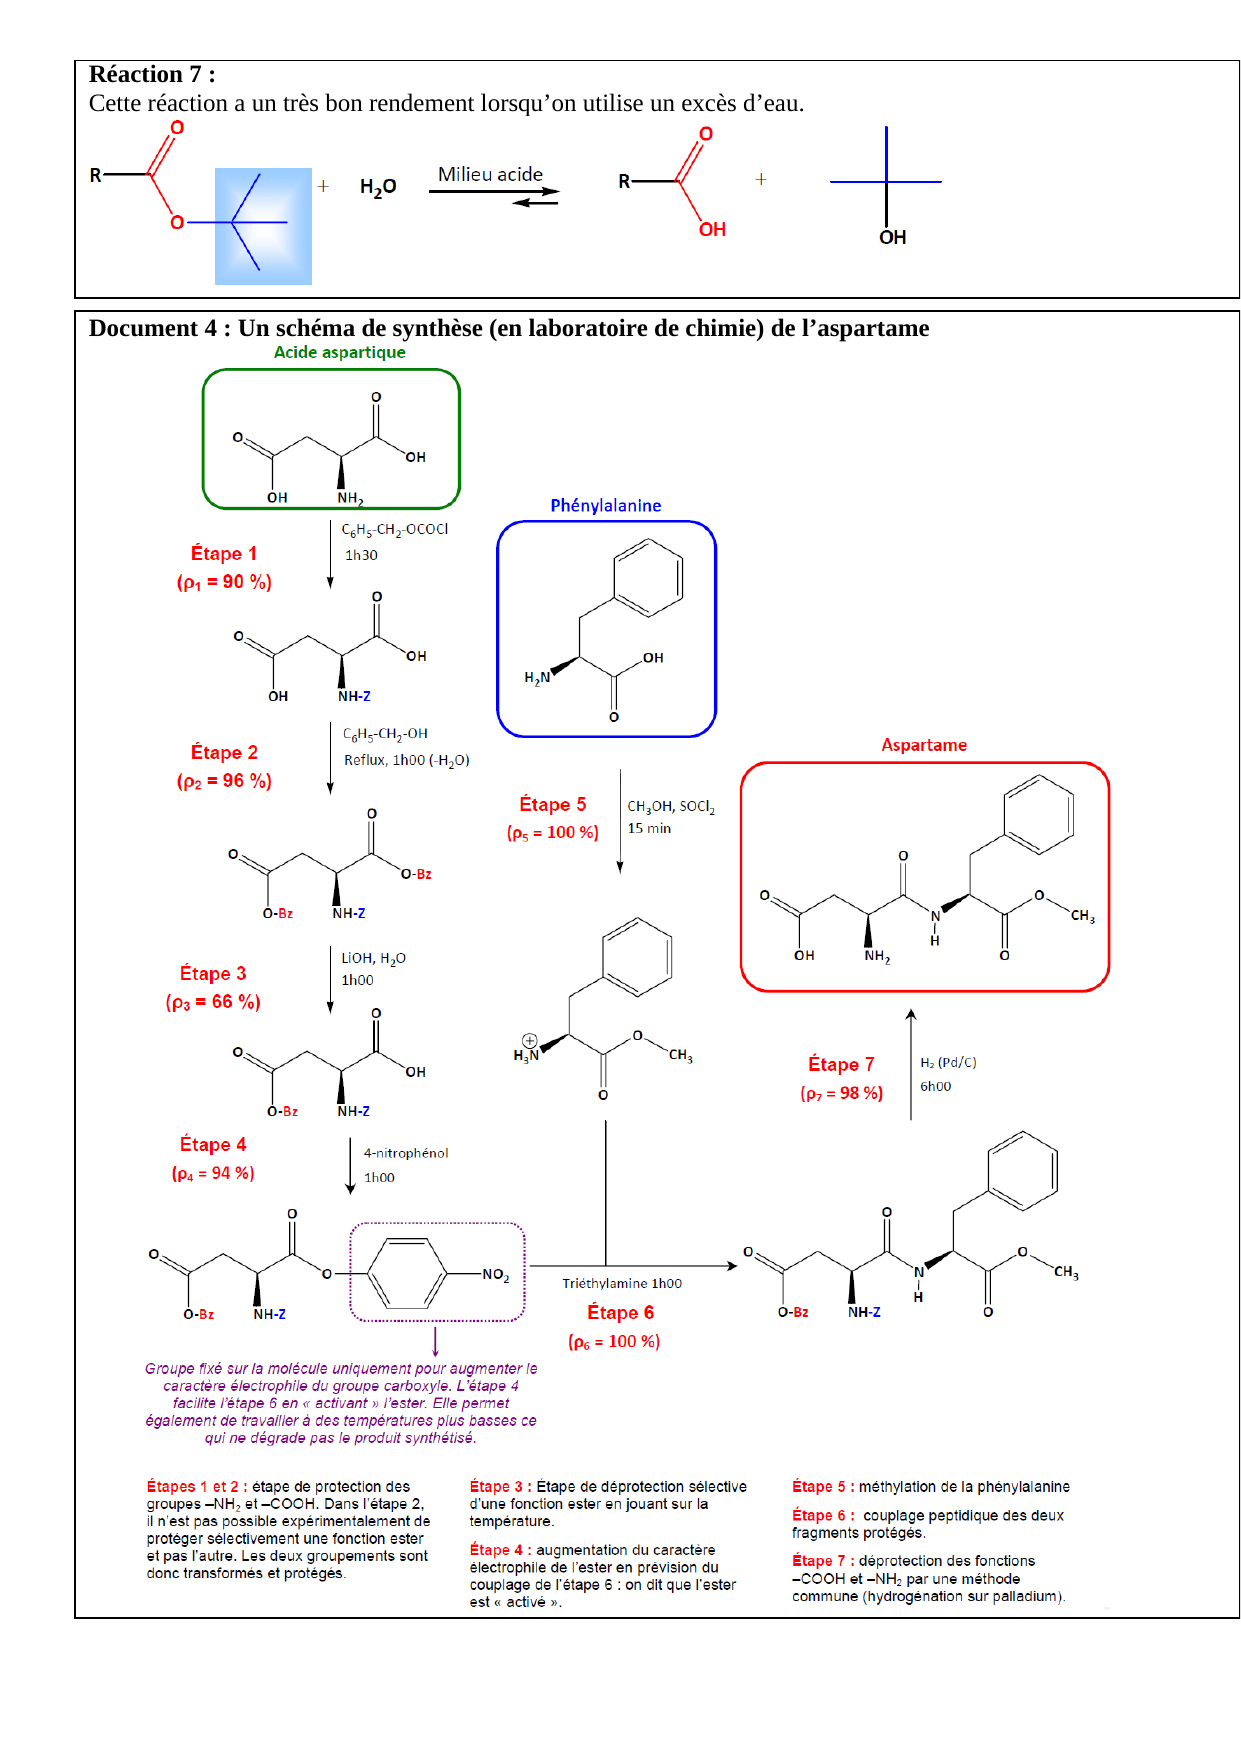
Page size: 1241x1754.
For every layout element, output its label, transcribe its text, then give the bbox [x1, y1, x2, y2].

picture [144, 342, 1111, 1610]
text Document 4 : Un schéma de synthèse (en laboratoire de chimie) de l’aspartame [88, 313, 1166, 342]
picture [88, 116, 946, 285]
text Cette réaction a un très bon rendement lorsqu’on utilise un excès d’eau. [88, 88, 1181, 117]
text Réaction 7 : [88, 61, 1181, 88]
